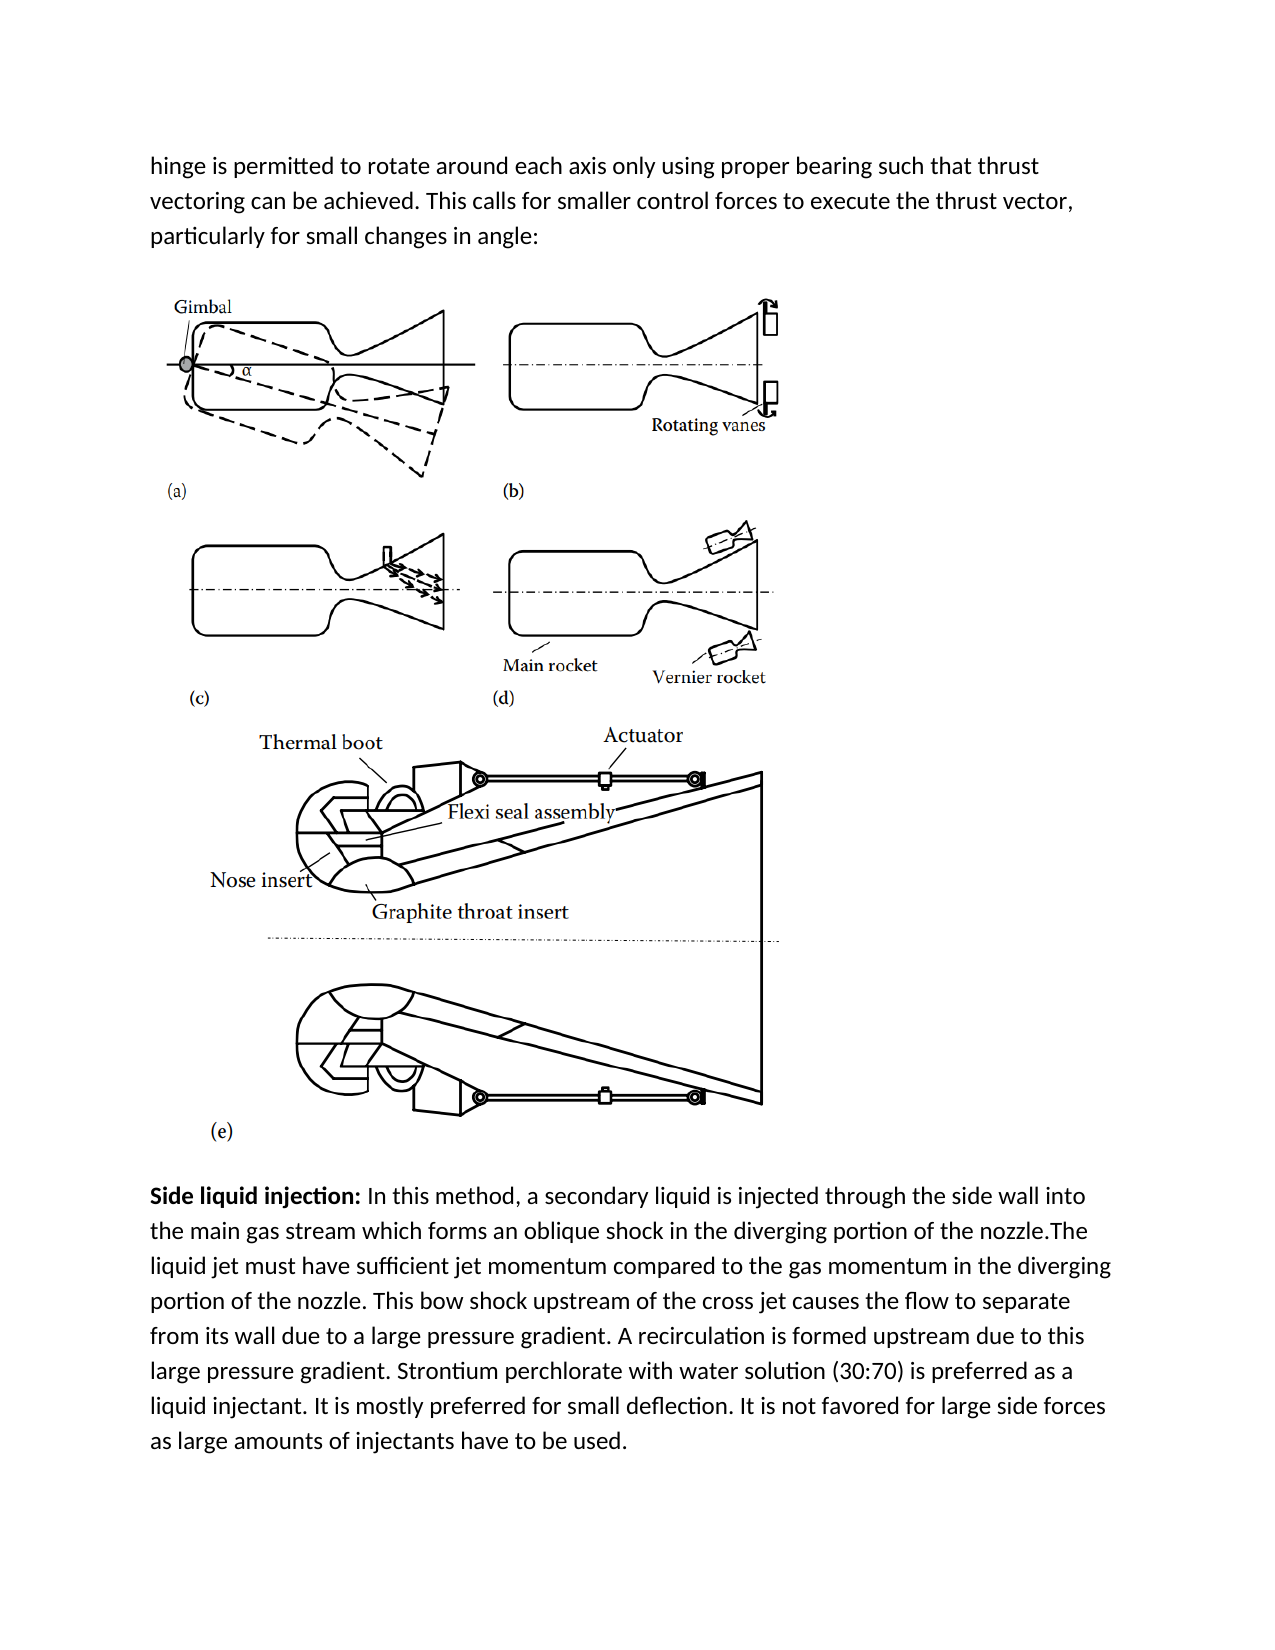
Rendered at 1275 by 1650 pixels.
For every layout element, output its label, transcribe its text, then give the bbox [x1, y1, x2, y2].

picture [150, 290, 787, 716]
text Side liquid injection: In this method, a secondary liquid is injected through the side wall into the main gas stream which forms an oblique shock in the diverging portion of the nozzle.The liquid jet must have sufficient jet momentum compared to the gas momentum in the diverging portion of the nozzle. This bow shock upstream of the cross jet causes the flow to separate from its wall due to a large pressure gradient. A recirculation is formed upstream due to this large pressure gradient. Strontium perchlorate with water solution (30:70) is preferred as a liquid injectant. It is mostly preferred for small deflection. It is not favored for large side forces as large amounts of injectants have to be used. [150, 1181, 1125, 1456]
text hinge is permitted to rotate around each axis only using proper bearing such that thrust vectoring can be achieved. This calls for smaller control forces to execute the thrust vector, particularly for small changes in angle: [150, 150, 1125, 251]
picture [150, 719, 779, 1142]
